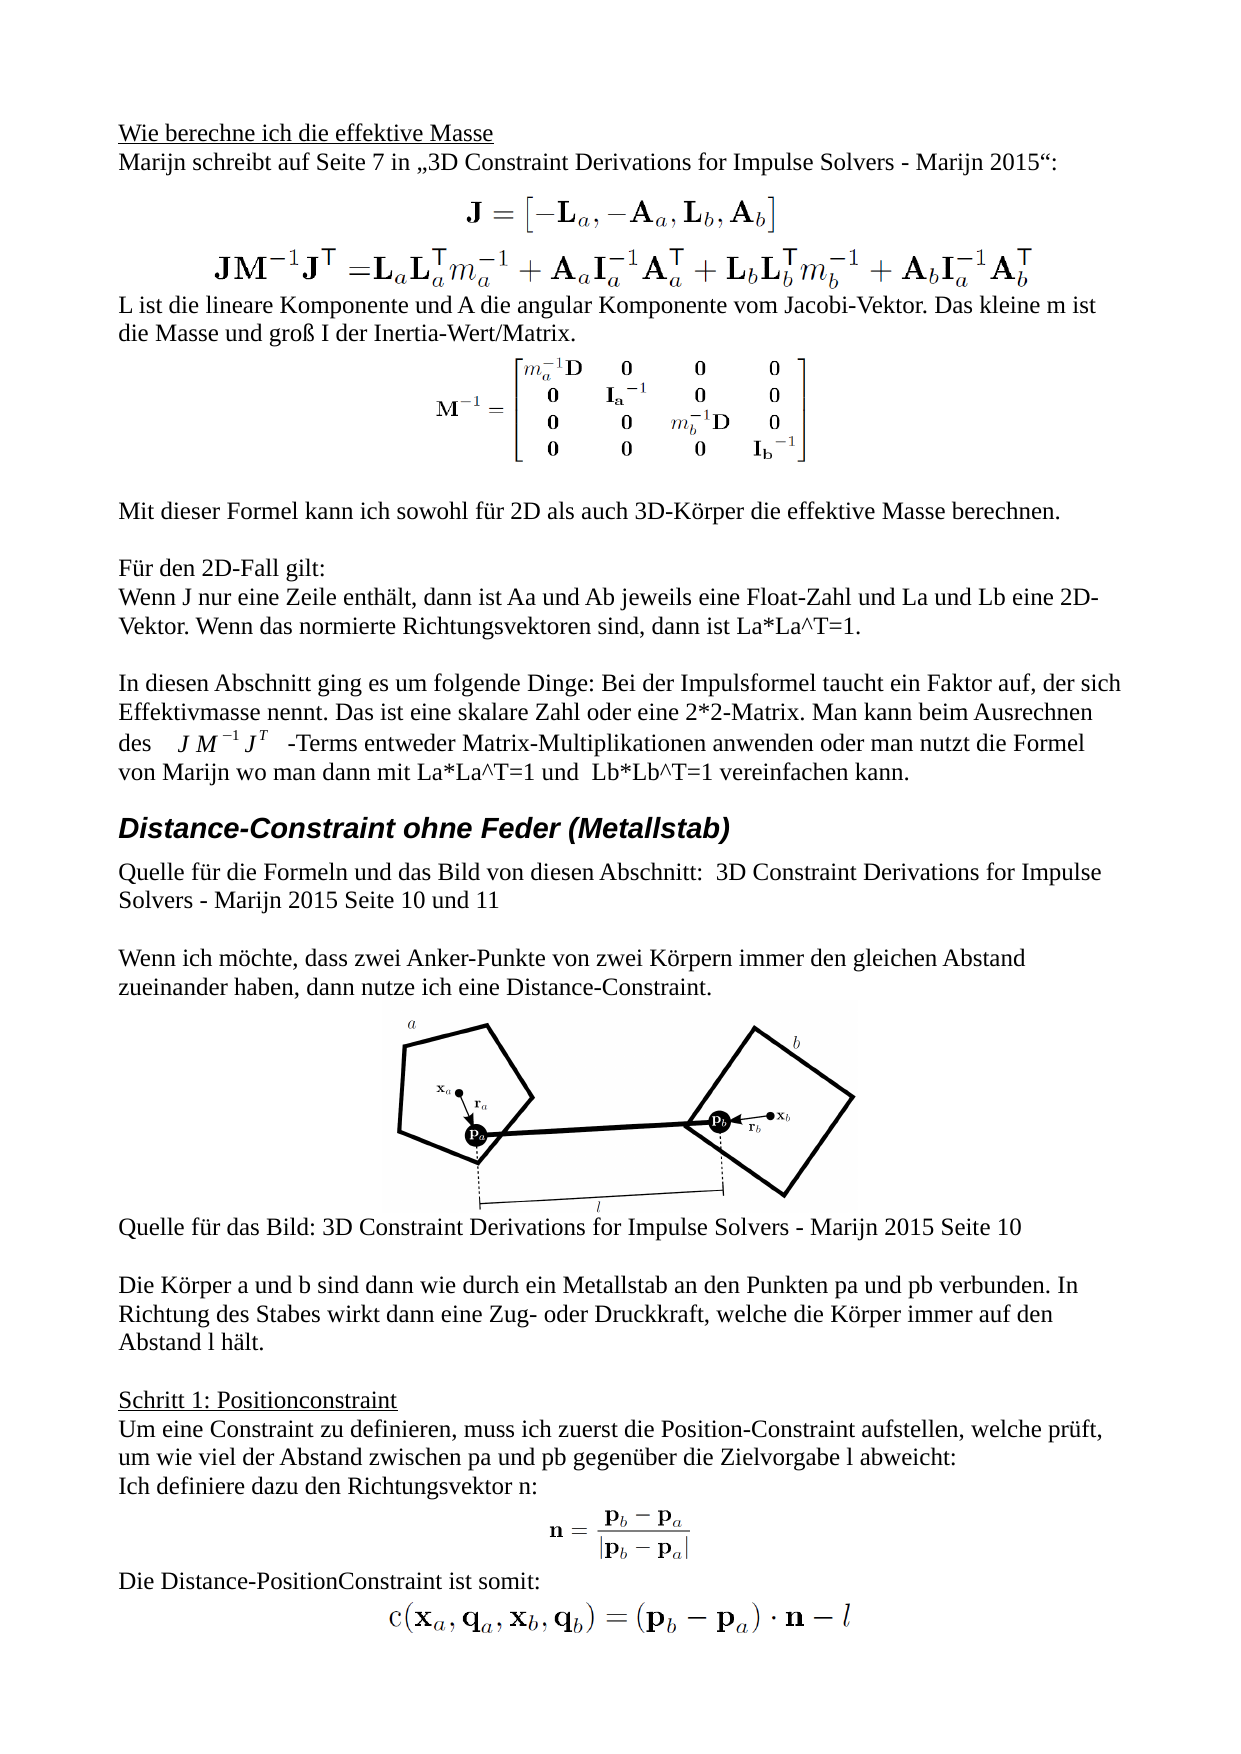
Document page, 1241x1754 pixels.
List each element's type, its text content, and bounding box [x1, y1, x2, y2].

text Mit dieser Formel kann ich sowohl für 2D als auch 3D-Körper die effektive Masse berechnen. [118, 496, 1122, 524]
picture [382, 1594, 858, 1633]
text Die Körper a und b sind dann wie durch ein Metallstab an den Punkten pa und pb verbunden. In Richtung des Stabes wirkt dann eine Zug- oder Druckkraft, welche die Körper immer auf den Abstand l hält. [118, 1270, 1122, 1356]
picture [544, 1500, 697, 1566]
text Die Distance-PositionConstraint ist somit: [118, 1500, 1122, 1595]
text Quelle für die Formeln und das Bild von diesen Abschnitt: 3D Constraint Derivations for Impulse Solvers - Marijn 2015 Seite 10 und 11 [118, 857, 1122, 914]
text Wie berechne ich die effektive Masse [118, 118, 1122, 147]
text Wenn J nur eine Zeile enthält, dann ist Aa und Ab jeweils eine Float-Zahl und La und Lb eine 2D-Vektor. Wenn das normierte Richtungsvektoren sind, dann ist La*La^T=1. [118, 582, 1122, 639]
picture [430, 347, 811, 467]
text Für den 2D-Fall gilt: [118, 553, 1122, 582]
picture [207, 243, 1034, 290]
text L ist die lineare Komponente und A die angular Komponente vom Jacobi-Vektor. Das kleine m ist die Masse und groß I der Inertia-Wert/Matrix. [118, 176, 1122, 347]
text Quelle für das Bild: 3D Constraint Derivations for Impulse Solvers - Marijn 2015 Seite 10 [118, 1001, 1122, 1241]
subtitle Distance-Constraint ohne Feder (Metallstab) [118, 811, 1122, 844]
picture [382, 1000, 858, 1213]
text Wenn ich möchte, dass zwei Anker-Punkte von zwei Körpern immer den gleichen Abstand zueinander haben, dann nutze ich eine Distance-Constraint. [118, 943, 1122, 1001]
text Ich definiere dazu den Richtungsvektor n: [118, 1471, 1122, 1500]
text Um eine Constraint zu definieren, muss ich zuerst die Position-Constraint aufstellen, welche prüft, um wie viel der Abstand zwischen pa und pb gegenüber die Zielvorgabe l abweicht: [118, 1414, 1122, 1471]
text Schritt 1: Positionconstraint [118, 1385, 1122, 1414]
text Marijn schreibt auf Seite 7 in „3D Constraint Derivations for Impulse Solvers - Marijn 2015“: [118, 147, 1122, 176]
picture [460, 190, 780, 239]
text In diesen Abschnitt ging es um folgende Dinge: Bei der Impulsformel taucht ein Faktor auf, der sich Effektivmasse nennt. Das ist eine skalare Zahl oder eine 2*2-Matrix. Man kann beim Ausrechnen des -Terms entweder Matrix-Multiplikationen anwenden oder man nutzt die Formel von Marijn wo man dann mit La*La^T=1 und Lb*Lb^T=1 vereinfachen kann. [118, 668, 1122, 786]
